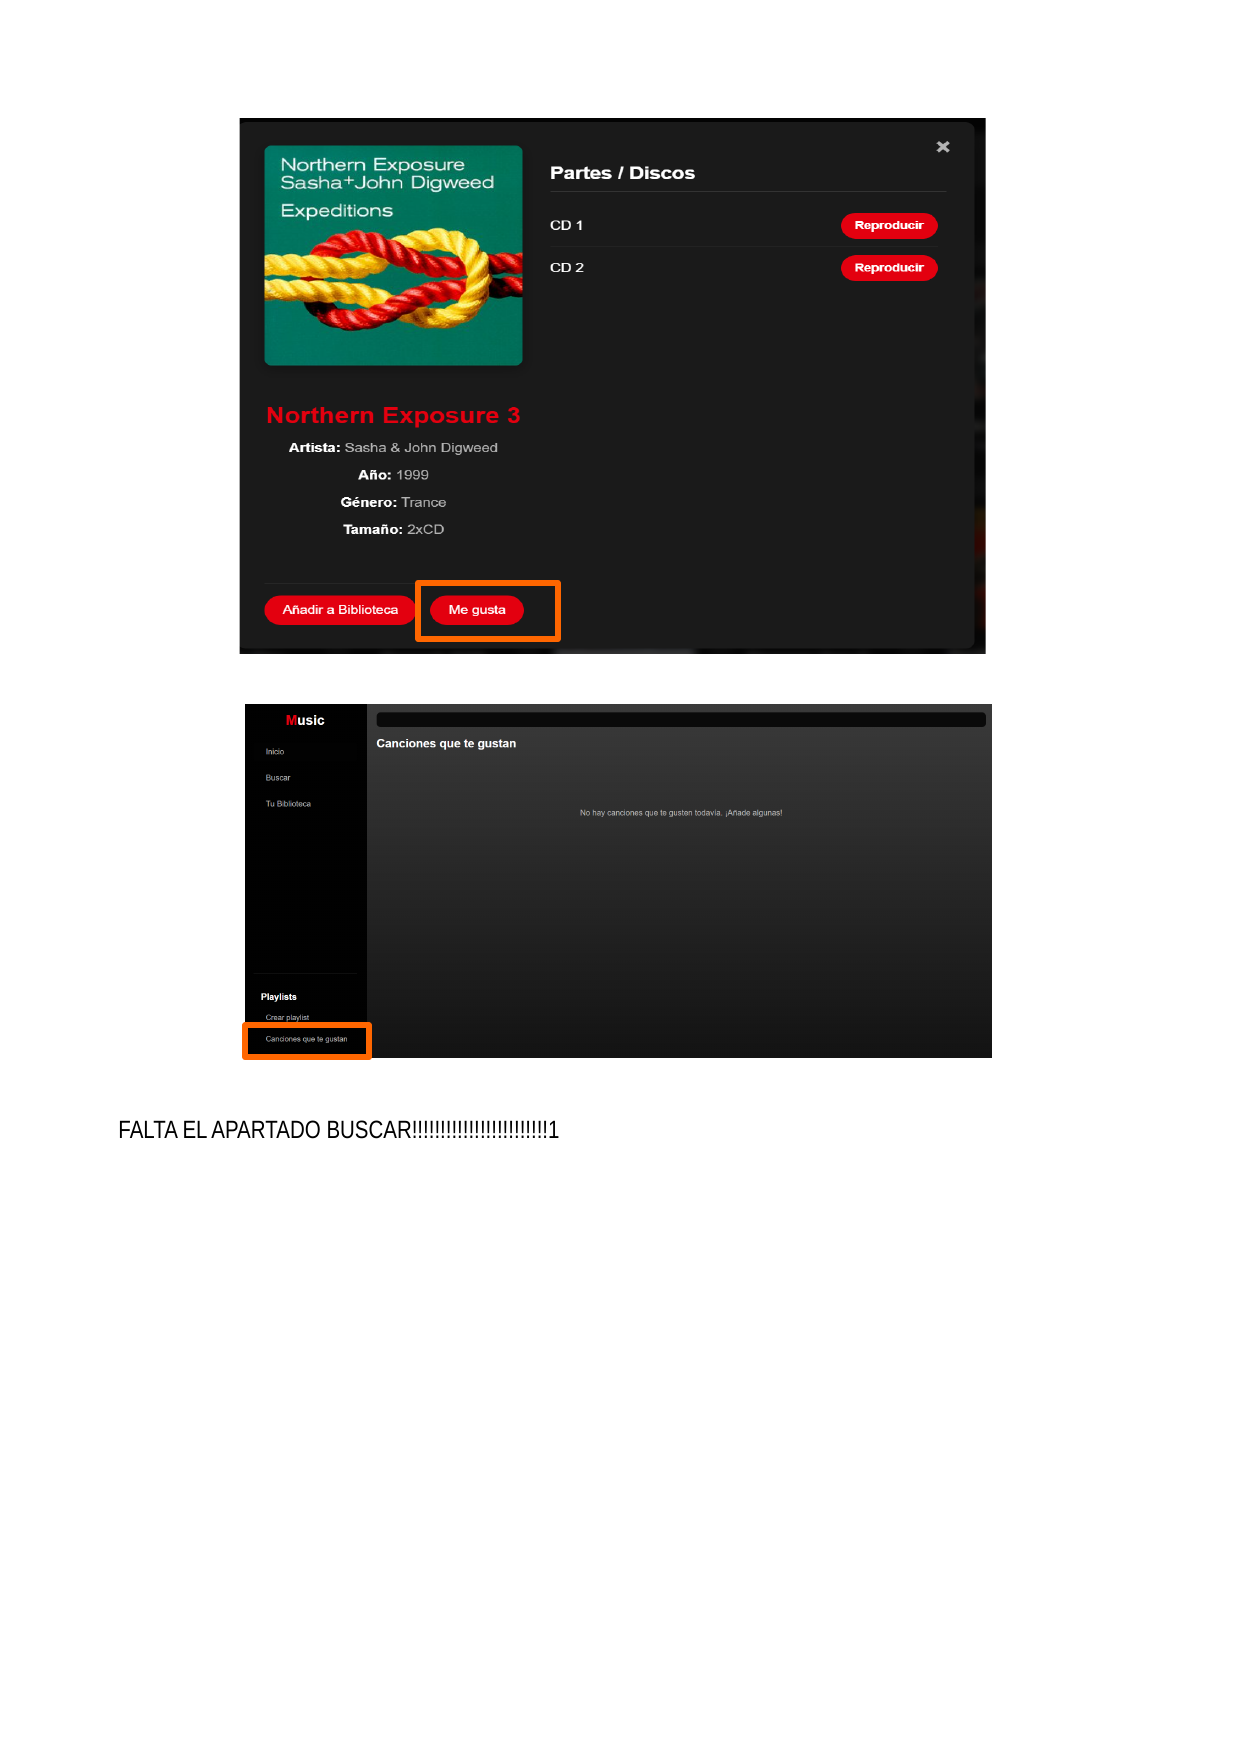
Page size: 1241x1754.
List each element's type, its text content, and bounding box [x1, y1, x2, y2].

picture [248, 1028, 366, 1054]
picture [245, 704, 992, 1058]
text FALTA EL APARTADO BUSCAR!!!!!!!!!!!!!!!!!!!!!!!!1 [118, 1115, 1122, 1143]
picture [239, 118, 986, 654]
